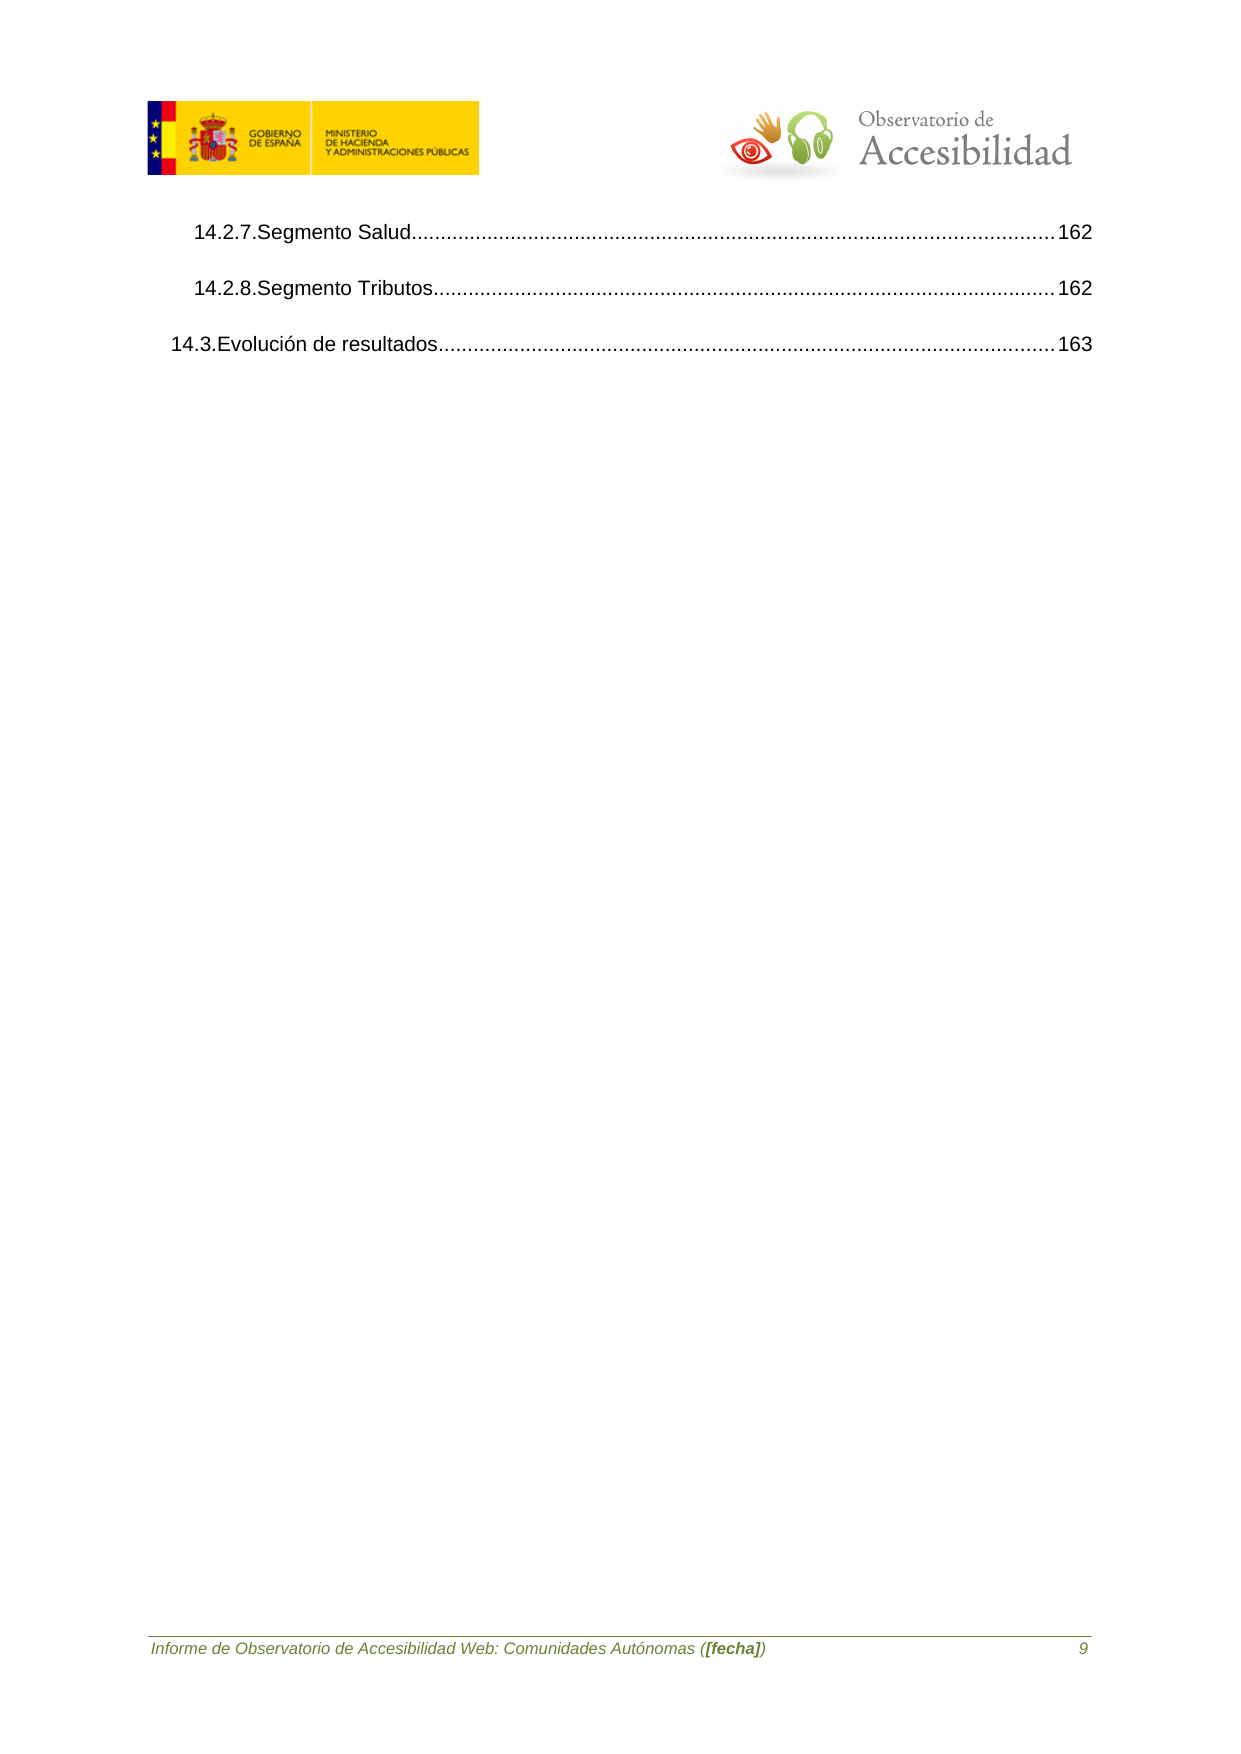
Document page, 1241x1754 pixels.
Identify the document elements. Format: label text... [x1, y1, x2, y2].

picture [710, 102, 1086, 185]
picture [147, 101, 479, 175]
text 14.2.7.Segmento Salud 162 [193, 220, 1092, 244]
text 14.2.8.Segmento Tributos 162 [193, 276, 1092, 300]
text 14.3.Evolución de resultados 163 [171, 332, 1092, 356]
